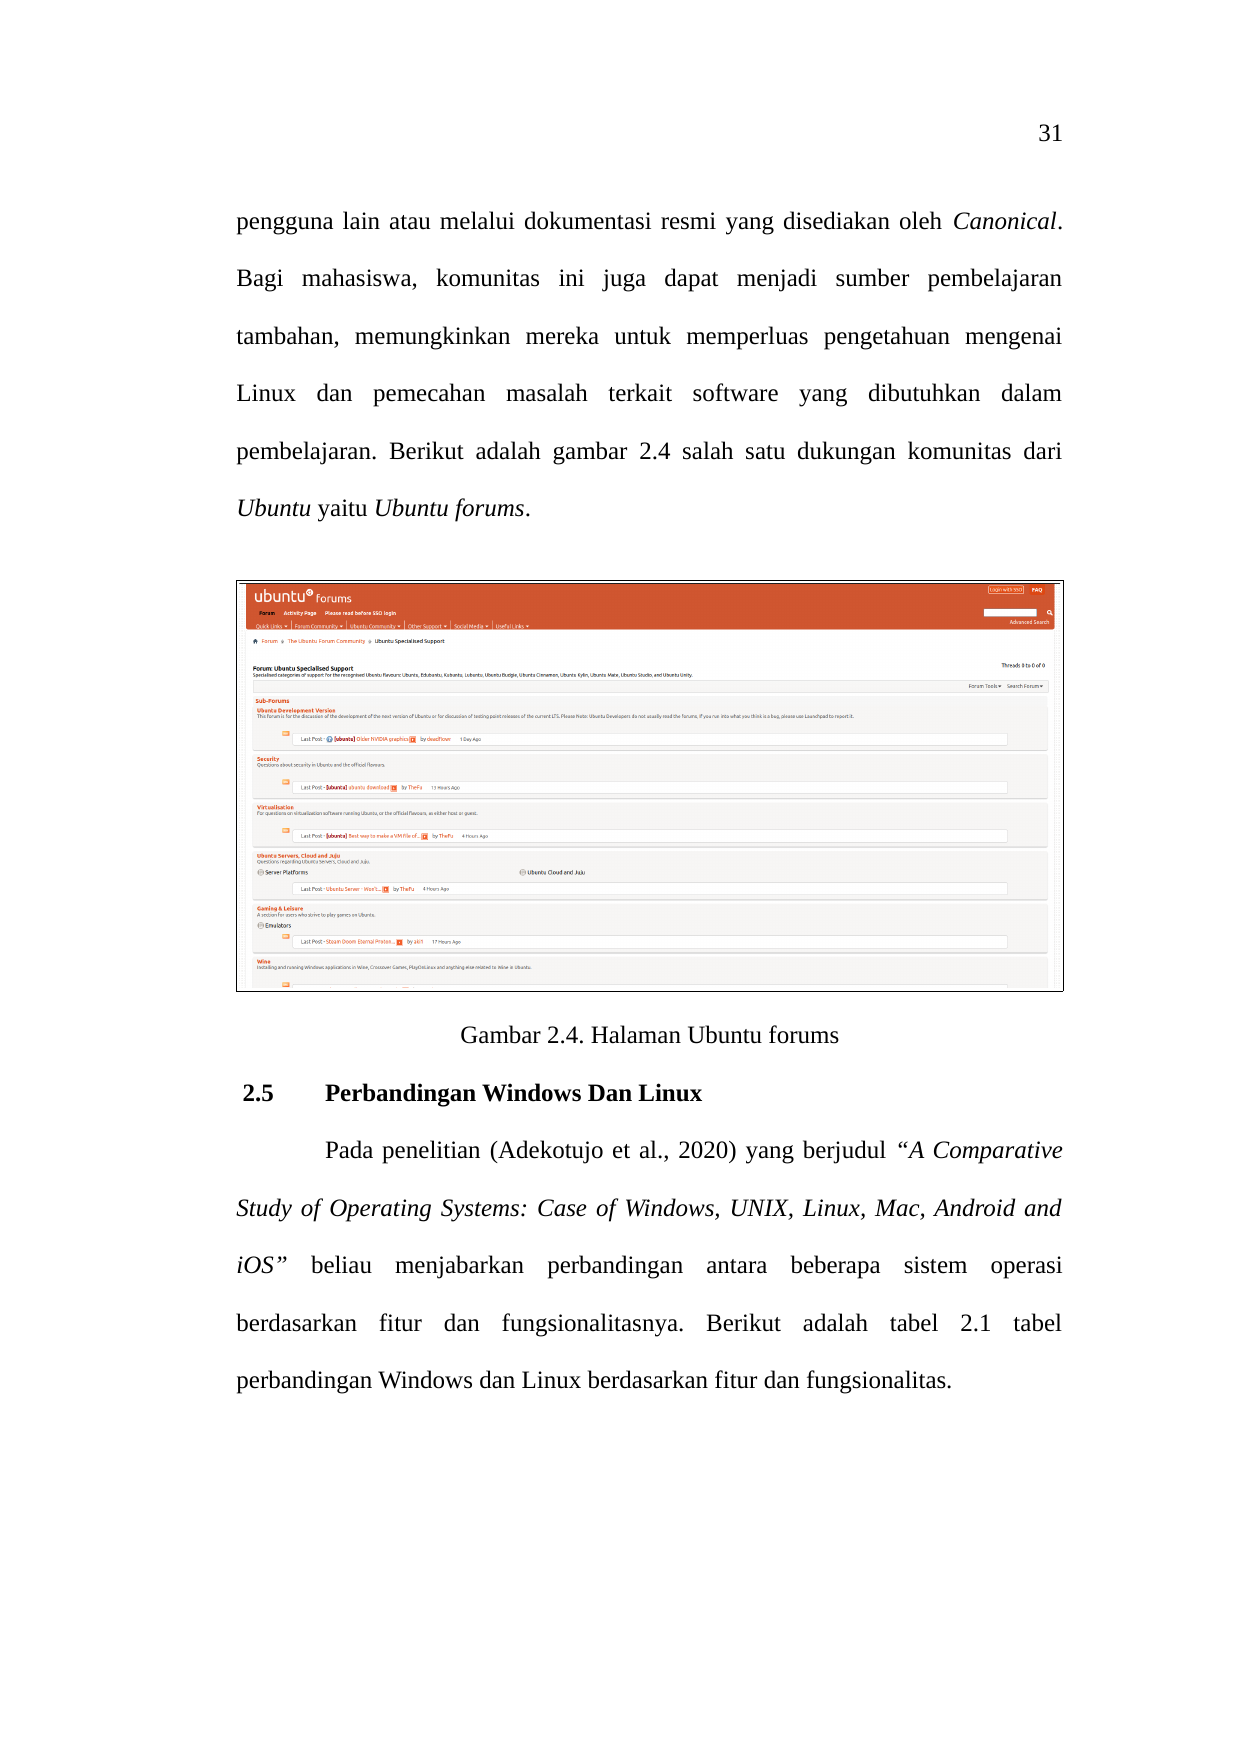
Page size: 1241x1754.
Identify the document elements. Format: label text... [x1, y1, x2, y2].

subtitle Perbandingan Windows dan Linux [236, 1078, 1063, 1106]
text Gambar 2.4. Halaman Ubuntu forums [236, 992, 1063, 1049]
text pengguna lain atau melalui dokumentasi resmi yang disediakan oleh Canonical. Bagi mahasiswa, komunitas ini juga dapat menjadi sumber pembelajaran tambahan, memungkinkan mereka untuk memperluas pengetahuan mengenai Linux dan pemecahan masalah terkait software yang dibutuhkan dalam pembelajaran. Berikut adalah gambar 2.4 salah satu dukungan komunitas dari Ubuntu yaitu Ubuntu forums. [236, 206, 1063, 522]
picture [239, 583, 1060, 988]
text Pada penelitian (Adekotujo et al., 2020) yang berjudul “A Comparative Study of Operating Systems: Case of Windows, UNIX, Linux, Mac, Android and iOS” beliau menjabarkan perbandingan antara beberapa sistem operasi berdasarkan fitur dan fungsionalitasnya. Berikut adalah tabel 2.1 tabel perbandingan Windows dan Linux berdasarkan fitur dan fungsionalitas. [236, 1135, 1063, 1394]
text [237, 581, 1063, 991]
